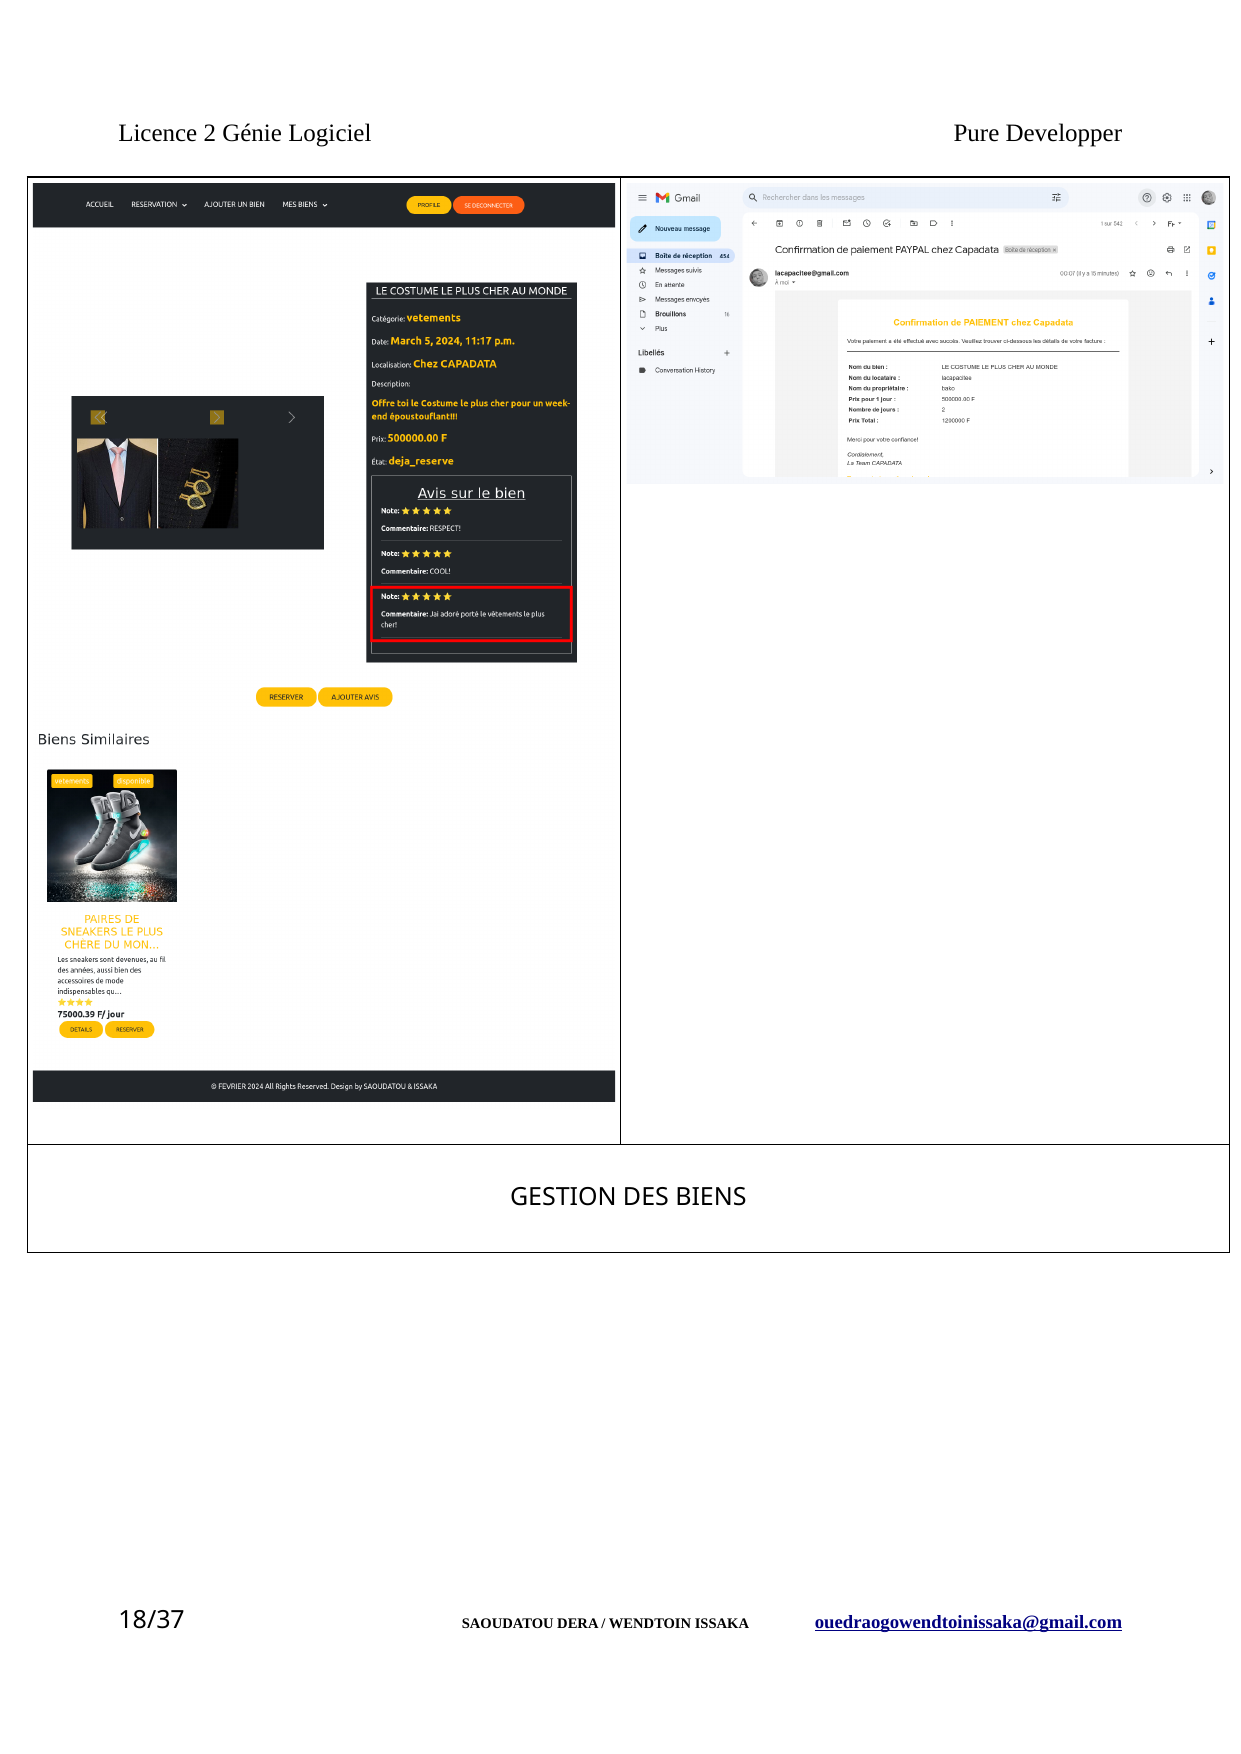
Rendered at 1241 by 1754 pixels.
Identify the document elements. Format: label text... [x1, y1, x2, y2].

table_cell [621, 178, 1229, 1143]
picture [626, 183, 1224, 484]
table_cell [28, 178, 620, 1143]
picture [32, 183, 615, 1109]
table_cell GESTION DES BIENS [28, 1145, 1229, 1252]
